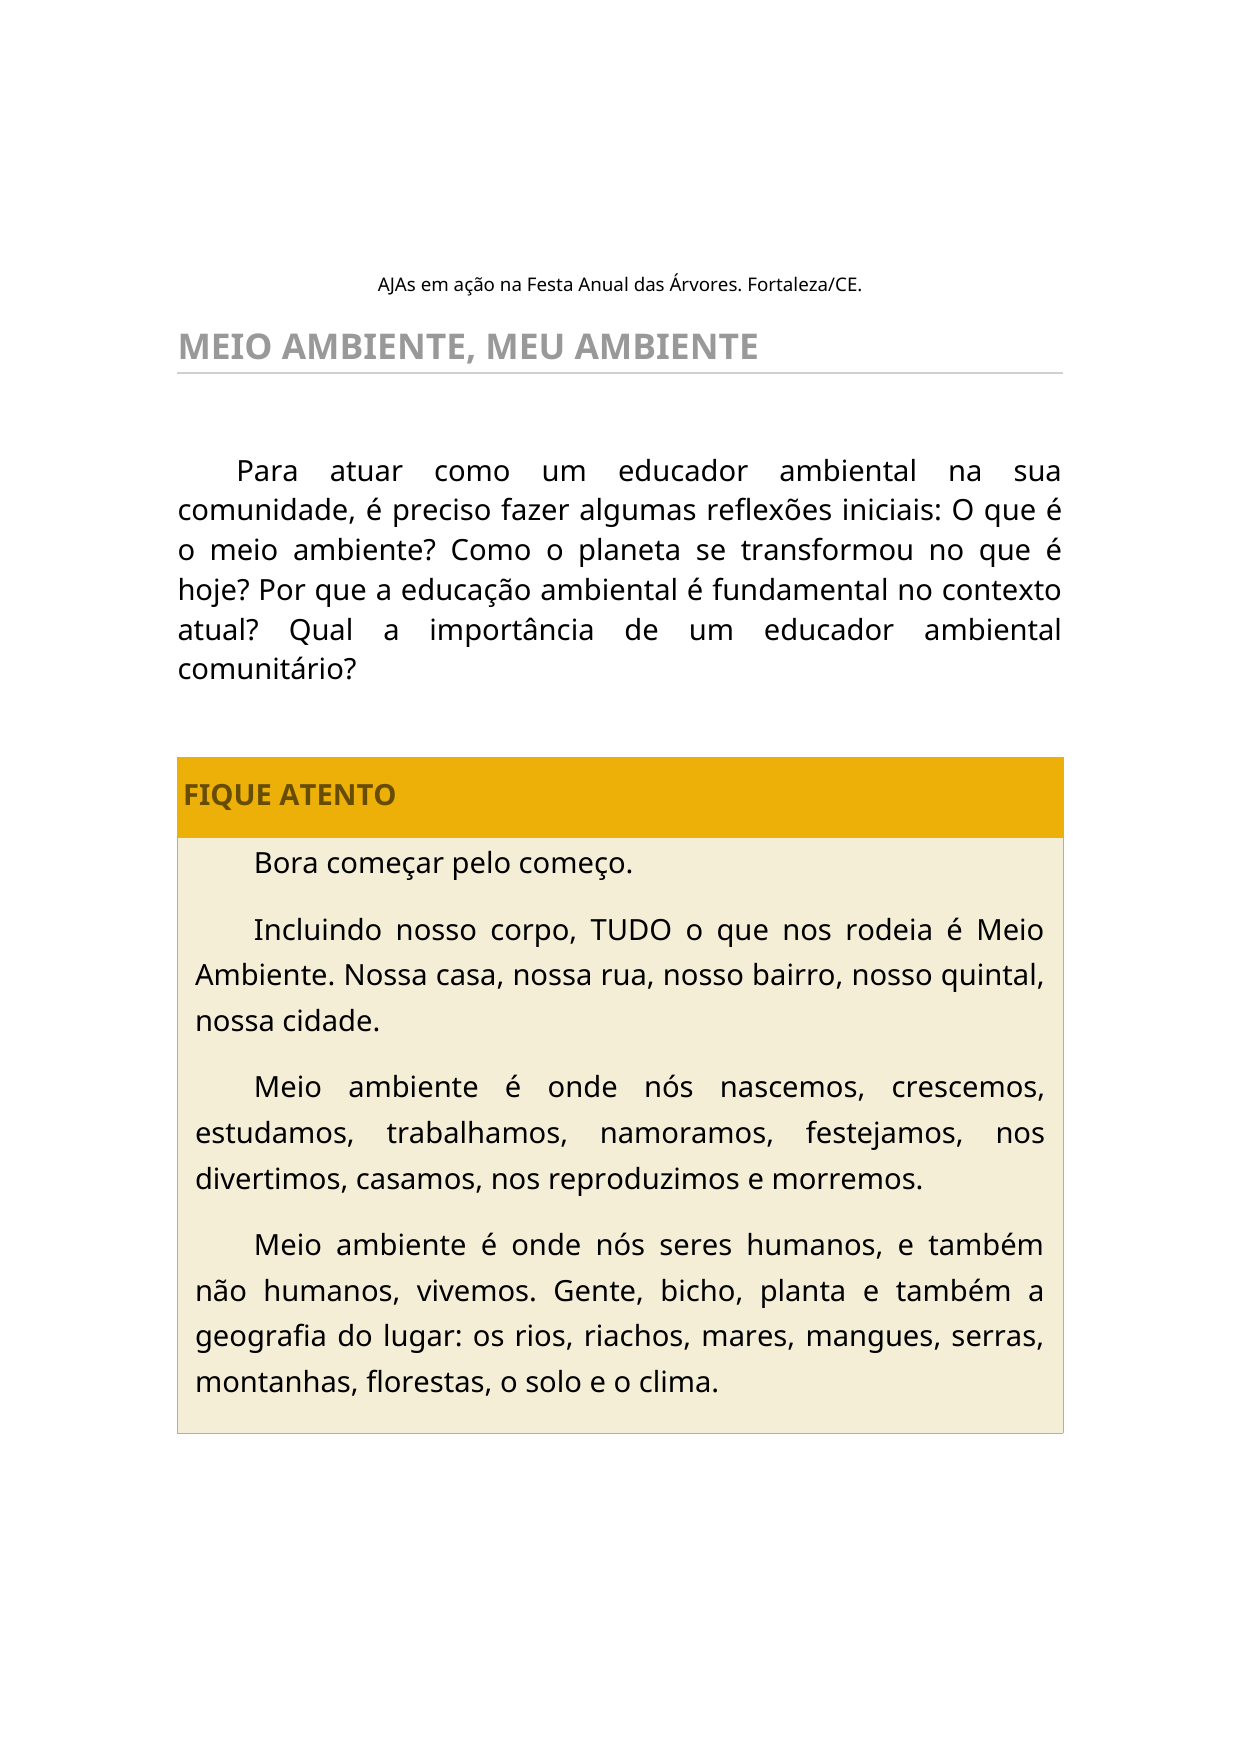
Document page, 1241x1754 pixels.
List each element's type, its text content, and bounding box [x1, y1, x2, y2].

text AJAs em ação na Festa Anual das Árvores. Fortaleza/CE. [177, 271, 1063, 297]
subtitle MEIO AMBIENTE, MEU AMBIENTE [177, 321, 1063, 372]
table_cell Bora começar pelo começo. Incluindo nosso corpo, TUDO o que nos rodeia é Meio Ambiente. Nossa casa, nossa rua, nosso bairro, nosso quintal, nossa cidade. Meio ambiente é onde nós nascemos, crescemos, estudamos, trabalhamos, namoramos, festejamos, nos divertimos, casamos, nos reproduzimos e morremos. Meio ambiente é onde nós seres humanos, e também não humanos, vivemos. Gente, bicho, planta e também a geografia do lugar: os rios, riachos, mares, mangues, serras, montanhas, florestas, o solo e o clima. [178, 838, 1063, 1433]
text Para atuar como um educador ambiental na sua comunidade, é preciso fazer algumas reflexões iniciais: O que é o meio ambiente? Como o planeta se transformou no que é hoje? Por que a educação ambiental é fundamental no contexto atual? Qual a importância de um educador ambiental comunitário? [177, 450, 1063, 688]
table_header FIQUE ATENTO [178, 758, 1063, 837]
